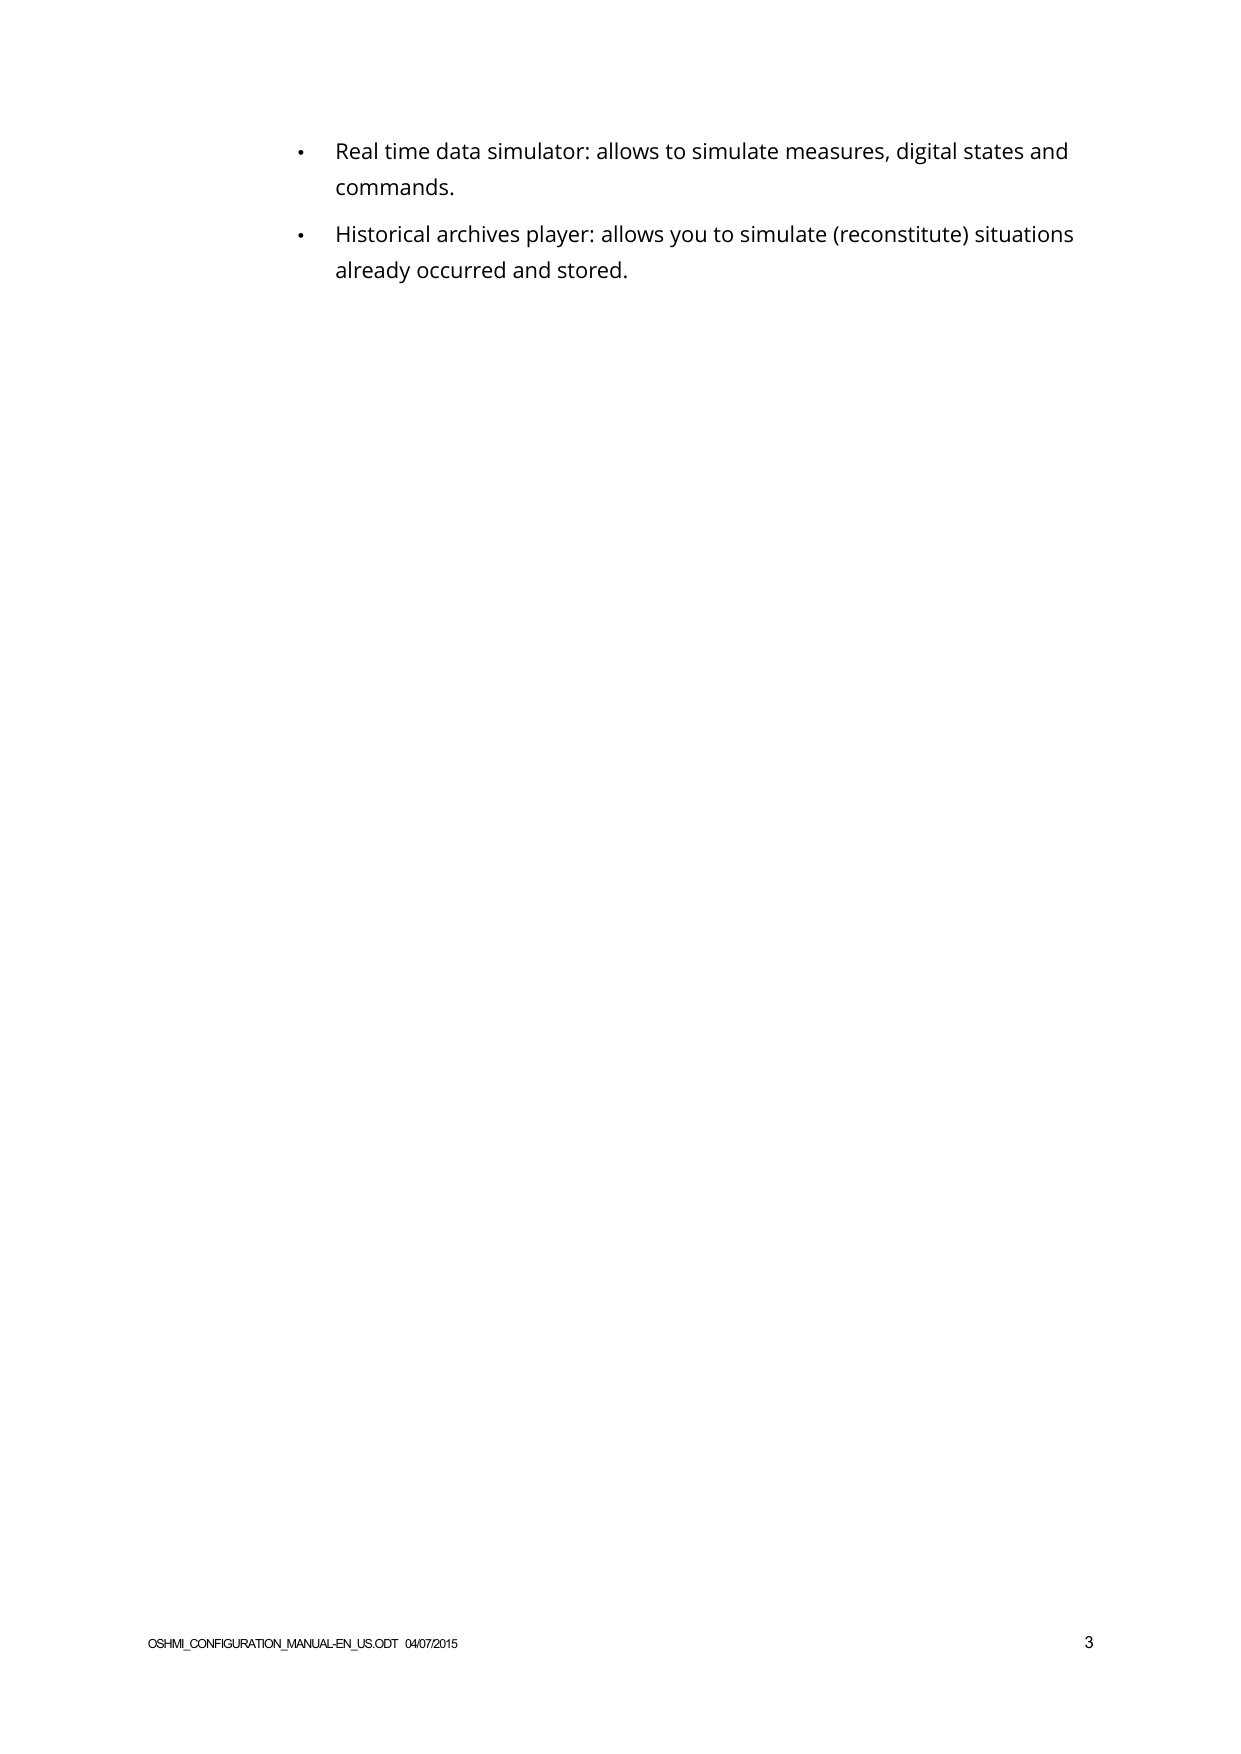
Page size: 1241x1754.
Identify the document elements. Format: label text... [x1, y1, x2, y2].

list Historical archives player: allows you to simulate (reconstitute) situations already occurred and stored. [298, 219, 1093, 285]
list Real time data simulator: allows to simulate measures, digital states and commands. [298, 136, 1093, 201]
